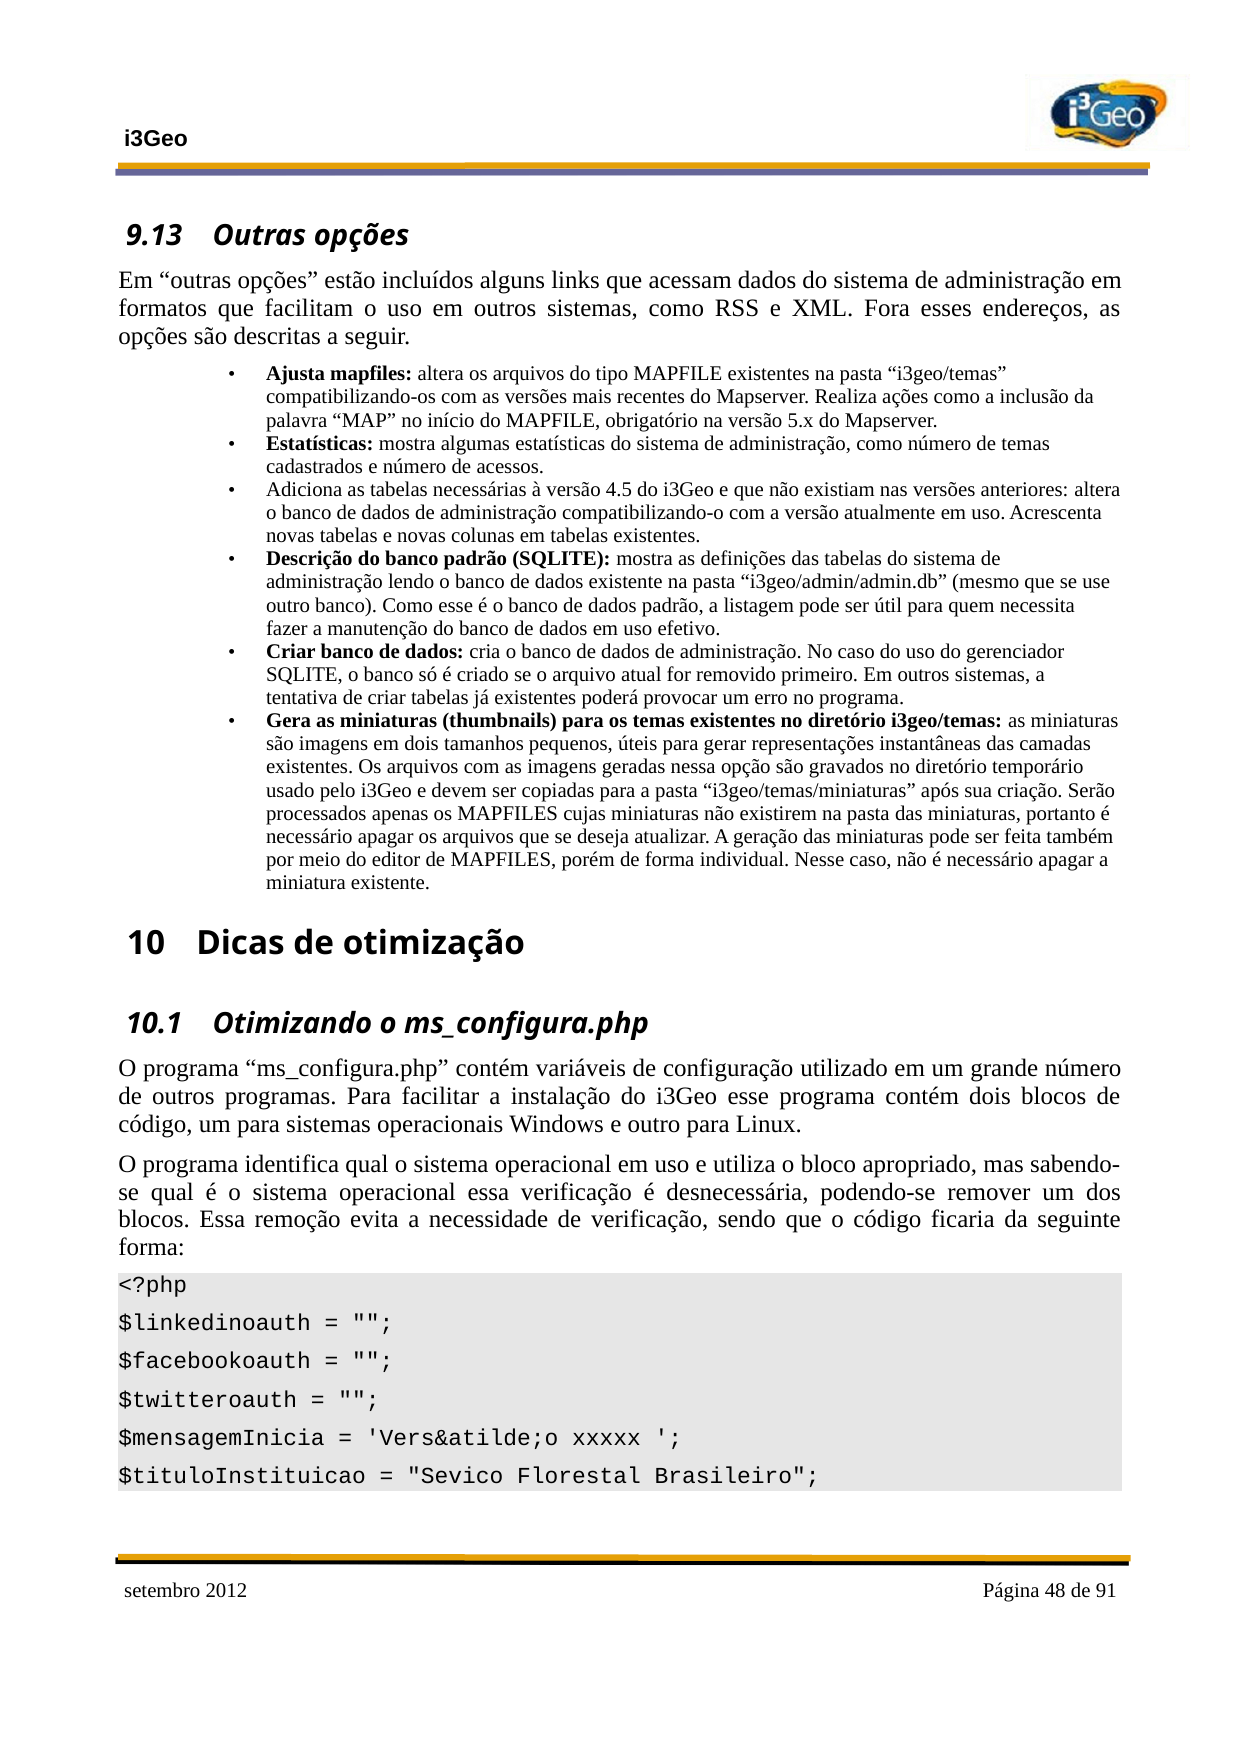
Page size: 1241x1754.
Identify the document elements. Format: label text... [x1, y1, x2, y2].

text $tituloInstituicao = "Sevico Florestal Brasileiro"; [118, 1465, 1122, 1491]
text $twitteroauth = ""; [118, 1388, 1122, 1414]
list Gera as miniaturas (thumbnails) para os temas existentes no diretório i3geo/temas: as miniaturas são imagens em dois tamanhos pequenos, úteis para gerar representações instantâneas das camadas existentes. Os arquivos com as imagens geradas nessa opção são gravados no diretório temporário usado pelo i3Geo e devem ser copiadas para a pasta “i3geo/temas/miniaturas” após sua criação. Serão processados apenas os MAPFILES cujas miniaturas não existirem na pasta das miniaturas, portanto é necessário apagar os arquivos que se deseja atualizar. A geração das miniaturas pode ser feita também por meio do editor de MAPFILES, porém de forma individual. Nesse caso, não é necessário apagar a miniatura existente. [228, 709, 1122, 894]
text <?php [118, 1273, 1122, 1299]
text $facebookoauth = ""; [118, 1350, 1122, 1376]
subtitle Dicas de otimização [118, 919, 1122, 964]
list Estatísticas: mostra algumas estatísticas do sistema de administração, como número de temas cadastrados e número de acessos. [228, 432, 1122, 478]
list Descrição do banco padrão (SQLITE): mostra as definições das tabelas do sistema de administração lendo o banco de dados existente na pasta “i3geo/admin/admin.db” (mesmo que se use outro banco). Como esse é o banco de dados padrão, a listagem pode ser útil para quem necessita fazer a manutenção do banco de dados em uso efetivo. [228, 547, 1122, 640]
list Adiciona as tabelas necessárias à versão 4.5 do i3Geo e que não existiam nas versões anteriores: altera o banco de dados de administração compatibilizando-o com a versão atualmente em uso. Acrescenta novas tabelas e novas colunas em tabelas existentes. [228, 478, 1122, 547]
text $mensagemInicia = 'Vers&atilde;o xxxxx '; [118, 1427, 1122, 1452]
text $linkedinoauth = ""; [118, 1312, 1122, 1337]
picture [1025, 74, 1191, 151]
text O programa “ms_configura.php” contém variáveis de configuração utilizado em um grande número de outros programas. Para facilitar a instalação do i3Geo esse programa contém dois blocos de código, um para sistemas operacionais Windows e outro para Linux. [118, 1054, 1122, 1137]
text Em “outras opções” estão incluídos alguns links que acessam dados do sistema de administração em formatos que facilitam o uso em outros sistemas, como RSS e XML. Fora esses endereços, as opções são descritas a seguir. [118, 267, 1122, 350]
subtitle Outras opções [118, 214, 1122, 254]
list Criar banco de dados: cria o banco de dados de administração. No caso do uso do gerenciador SQLITE, o banco só é criado se o arquivo atual for removido primeiro. Em outros sistemas, a tentativa de criar tabelas já existentes poderá provocar um erro no programa. [228, 640, 1122, 709]
text O programa identifica qual o sistema operacional em uso e utiliza o bloco apropriado, mas sabendo-se qual é o sistema operacional essa verificação é desnecessária, podendo-se remover um dos blocos. Essa remoção evita a necessidade de verificação, sendo que o código ficaria da seguinte forma: [118, 1150, 1122, 1261]
list Ajusta mapfiles: altera os arquivos do tipo MAPFILE existentes na pasta “i3geo/temas” compatibilizando-os com as versões mais recentes do Mapserver. Realiza ações como a inclusão da palavra “MAP” no início do MAPFILE, obrigatório na versão 5.x do Mapserver. [228, 362, 1122, 432]
subtitle Otimizando o ms_configura.php [118, 1002, 1122, 1042]
